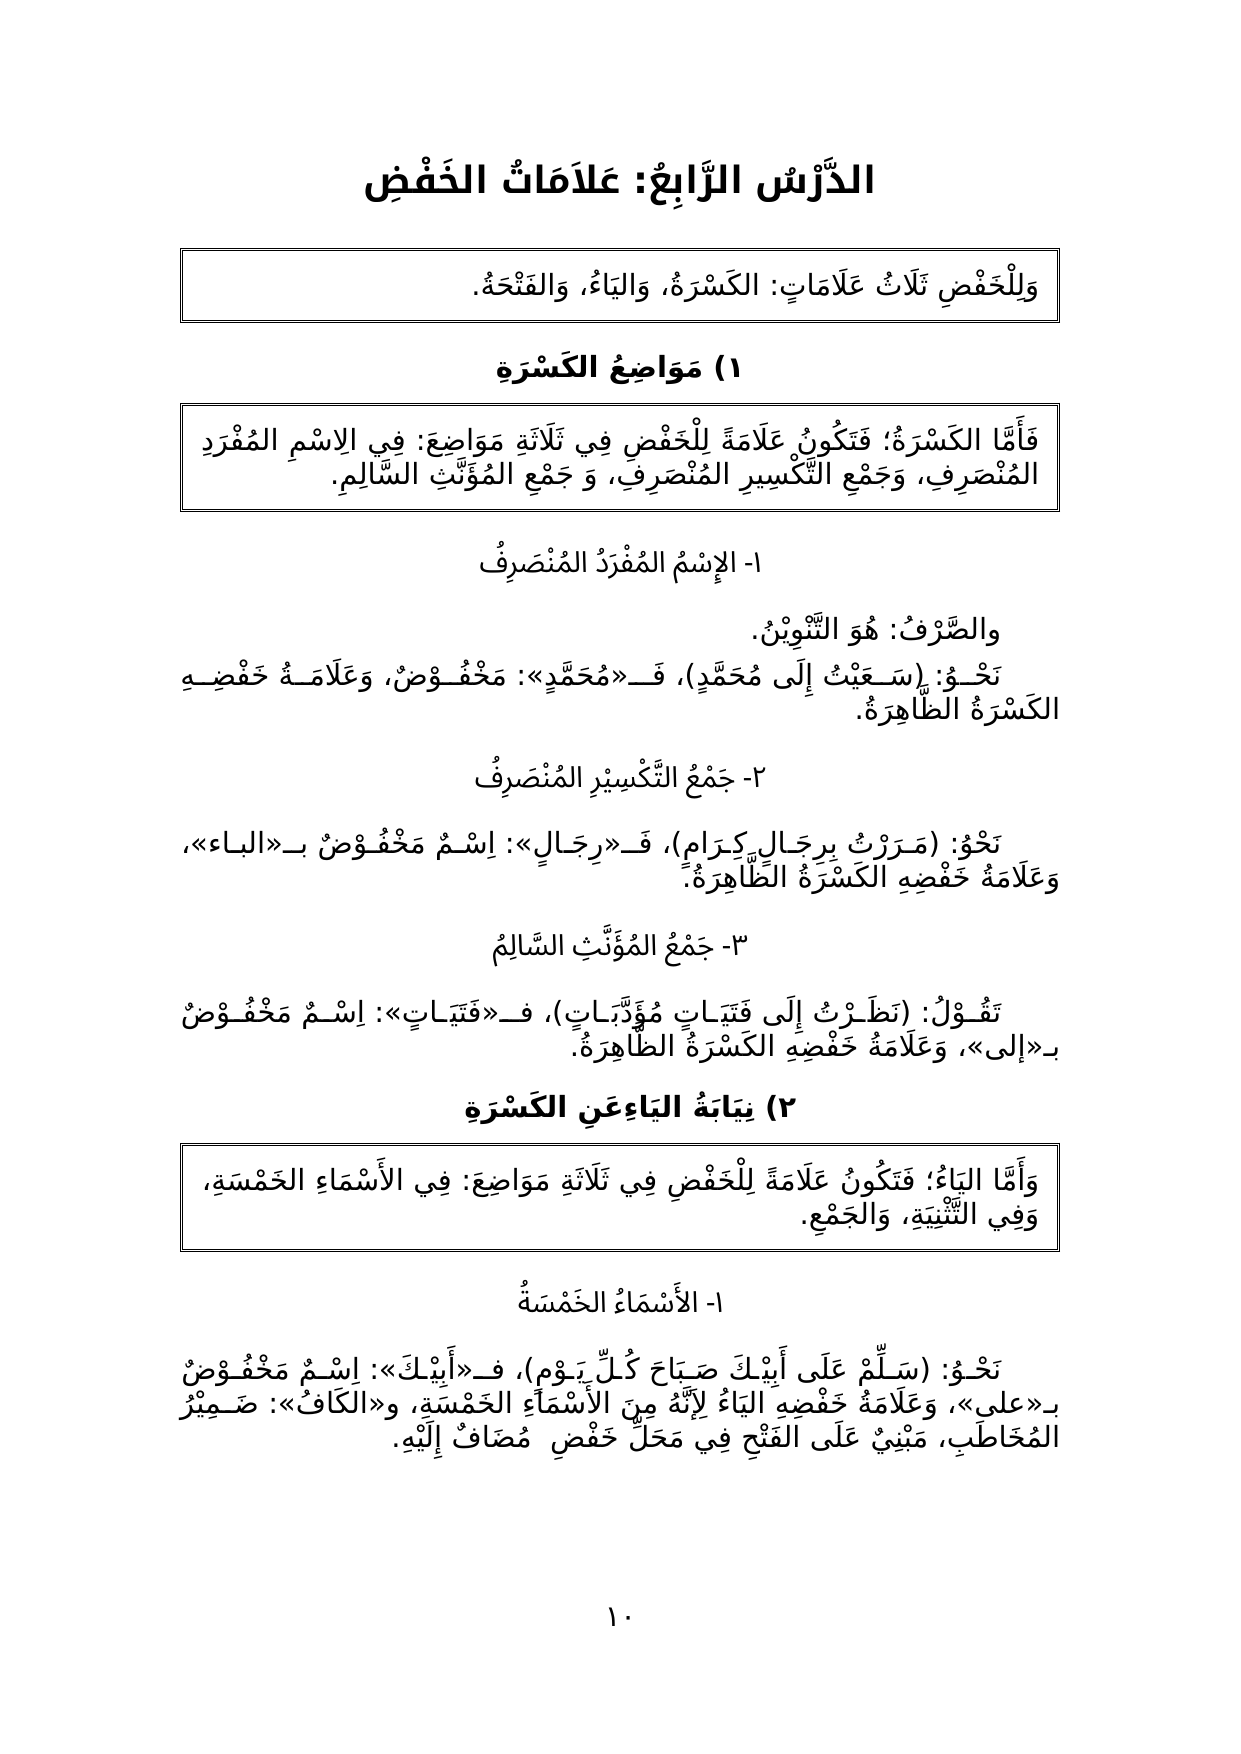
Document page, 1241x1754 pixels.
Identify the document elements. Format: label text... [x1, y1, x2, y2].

text وَلِلْخَفْضِ ثَلَاثُ عَلَامَاتٍ: الكَسْرَةُ، وَاليَاءُ، وَالفَتْحَةُ. [183, 251, 1057, 320]
subtitle الدَّرْسُ الرَّابِعُ: عَلاَمَاتُ الخَفْضِ [180, 146, 1060, 217]
text نَحْوُ: (مَرَرْتُ بِرِجَالٍ كِرَامٍ)، فَـ«رِجَالٍ»: اِسْمٌ مَخْفُوْضٌ بـ«الباء»، وَعَلَامَةُ خَفْضِهِ الكَسْرَةُ الظَّاهِرَةُ. [180, 827, 1060, 895]
text نَحْوُ: (سَلِّمْ عَلَى أَبِيْكَ صَبَاحَ كُلِّ يَوْمٍ)، فـ«أَبِيْكَ»: اِسْمٌ مَخْفُوْضٌ بـ«على»، وَعَلَامَةُ خَفْضِهِ اليَاءُ لِإَنَّهُ مِنَ الأَسْمَاءِ الخَمْسَةِ، و«الكَافُ»: ضَمِيْرُ المُخَاطَبِ، مَبْنِيٌ عَلَى الفَتْحِ فِي مَحَلِّ خَفْضِ مُضَافٌ إِلَيْهِ. [180, 1352, 1060, 1454]
subtitle ١) مَوَاضِعُ الكَسْرَةِ [180, 350, 1060, 384]
subtitle ١- الإِسْمُ المُفْرَدُ المُنْصَرِفُ [180, 533, 1060, 594]
subtitle ١- الأَسْمَاءُ الخَمْسَةُ [180, 1272, 1060, 1334]
text تَقُوْلُ: (نَظَرْتُ إِلَى فَتَيَاتٍ مُؤَدَّبَاتٍ)، فـ«فَتَيَاتٍ»: اِسْمٌ مَخْفُوْضٌ بـ«إلى»، وَعَلَامَةُ خَفْضِهِ الكَسْرَةُ الظَّاهِرَةُ. [180, 995, 1060, 1063]
subtitle ٣- جَمْعُ المُؤَنَّثِ السَّالِمُ [180, 915, 1060, 977]
text وَأَمَّا اليَاءُ؛ فَتَكُونُ عَلَامَةً لِلْخَفْضِ فِي ثَلَاثَةِ مَوَاضِعَ: فِي الأَسْمَاءِ الخَمْسَةِ، وَفِي التَّثْنِيَةِ، وَالجَمْعِ. [183, 1146, 1057, 1249]
text فَأَمَّا الكَسْرَةُ؛ فَتَكُونُ عَلَامَةً لِلْخَفْضِ فِي ثَلَاثَةِ مَوَاضِعَ: فِي الِاسْمِ المُفْرَدِ المُنْصَرِفِ، وَجَمْعِ التَّكْسِيرِ المُنْصَرِفِ، وَ جَمْعِ المُؤَنَّثِ السَّالِمِ. [183, 406, 1057, 509]
text نَحْوُ: (سَعَيْتُ إِلَى مُحَمَّدٍ)، فَـ«مُحَمَّدٍ»: مَخْفُوْضٌ، وَعَلَامَةُ خَفْضِهِ الكَسْرَةُ الظَّاهِرَةُ. [180, 658, 1060, 726]
text والصَّرْفُ: هُوَ التَّنْوِيْنُ. [180, 613, 1060, 647]
subtitle ٢) نِيَابَةُ اليَاءِعَنِ الكَسْرَةِ [180, 1090, 1060, 1124]
subtitle ٢- جَمْعُ التَّكْسِيْرِ المُنْصَرِفُ [180, 747, 1060, 808]
